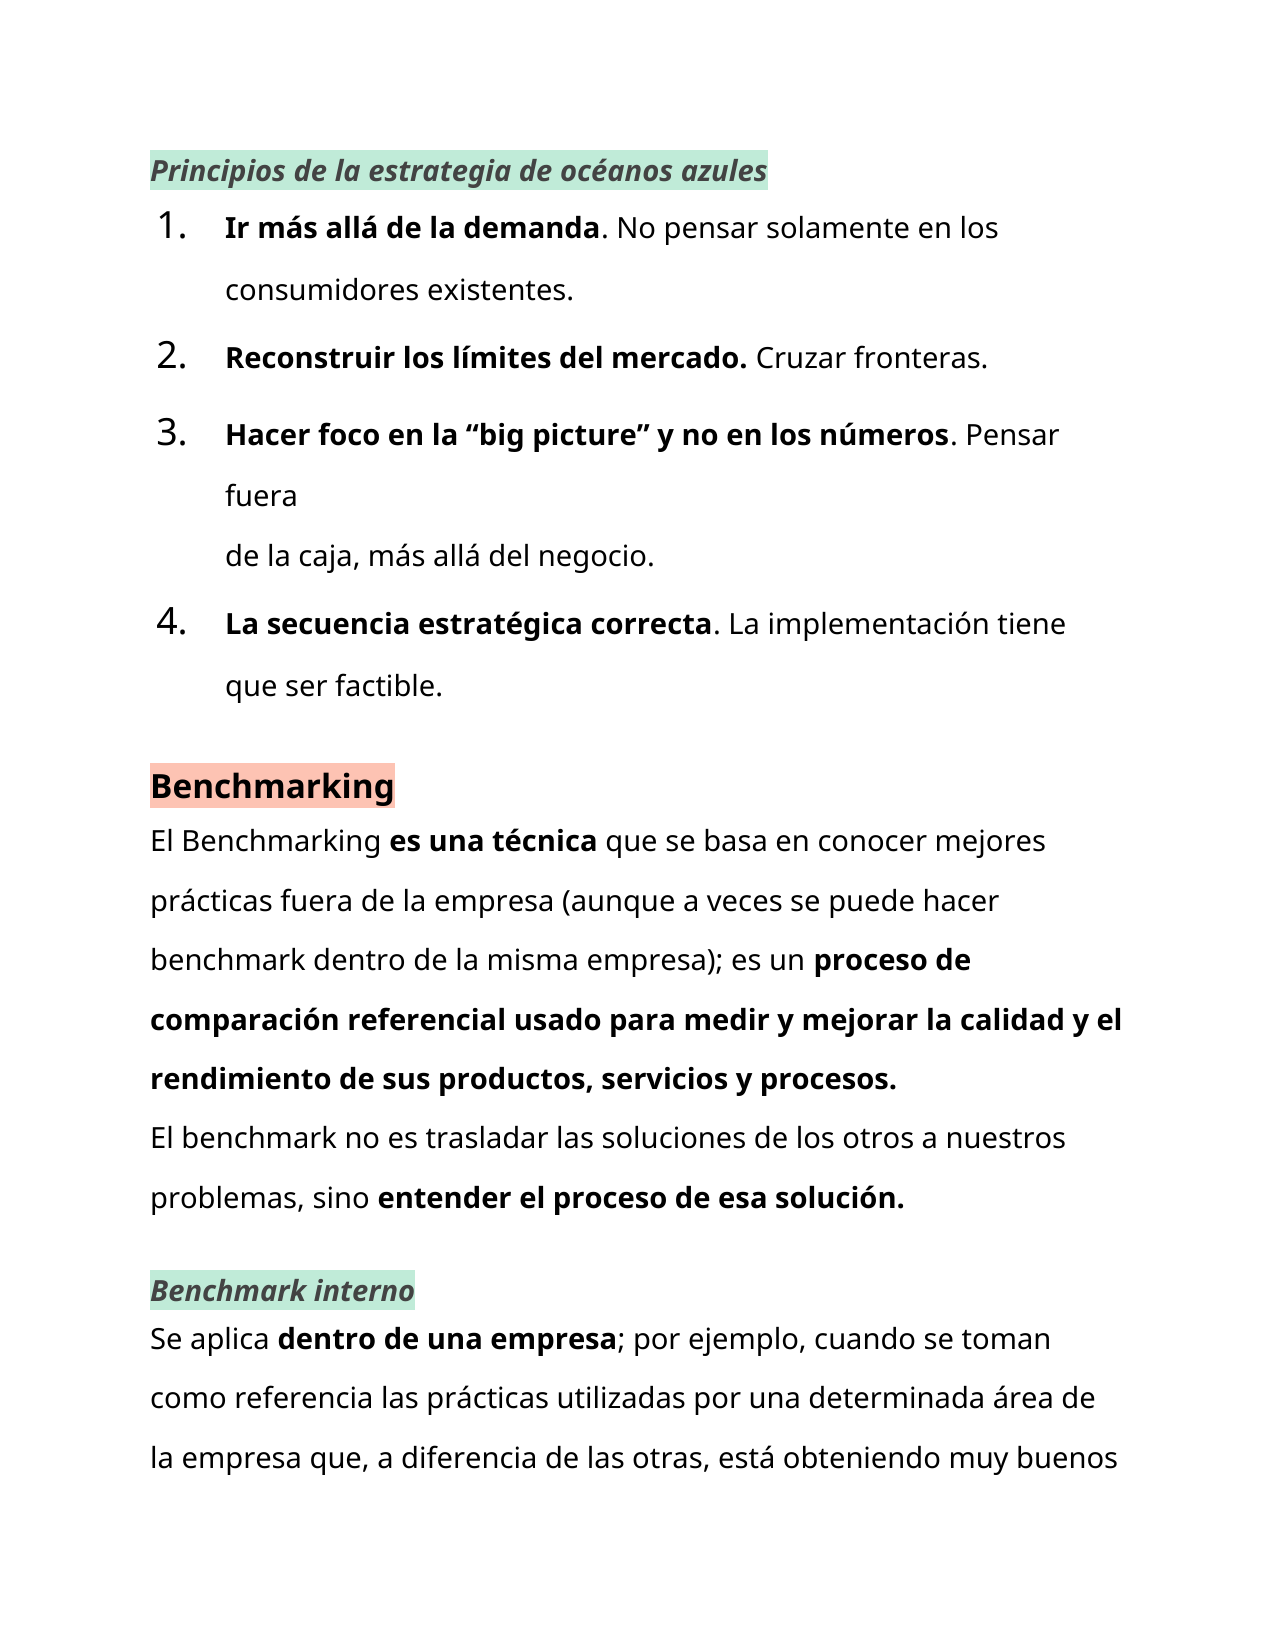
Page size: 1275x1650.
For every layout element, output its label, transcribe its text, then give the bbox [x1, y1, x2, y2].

text El benchmark no es trasladar las soluciones de los otros a nuestros problemas, sino entender el proceso de esa solución. [150, 1118, 1125, 1217]
list Hacer foco en la “big picture” y no en los números. Pensar fuera de la caja, más allá del negocio. [187, 405, 1125, 575]
text El Benchmarking es una técnica que se basa en conocer mejores prácticas fuera de la empresa (aunque a veces se puede hacer benchmark dentro de la misma empresa); es un proceso de comparación referencial usado para medir y mejorar la calidad y el rendimiento de sus productos, servicios y procesos. [150, 820, 1125, 1098]
list Ir más allá de la demanda. No pensar solamente en los consumidores existentes. [187, 198, 1125, 308]
subtitle Benchmark interno [415, 1270, 1125, 1310]
list La secuencia estratégica correcta. La implementación tiene que ser factible. [187, 595, 1125, 705]
subtitle Principios de la estrategia de océanos azules [768, 150, 1125, 190]
subtitle Benchmarking [150, 762, 1125, 808]
list Reconstruir los límites del mercado. Cruzar fronteras. [187, 328, 1125, 379]
text Se aplica dentro de una empresa; por ejemplo, cuando se toman como referencia las prácticas utilizadas por una determinada área de la empresa que, a diferencia de las otras, está obteniendo muy buenos [150, 1318, 1125, 1477]
